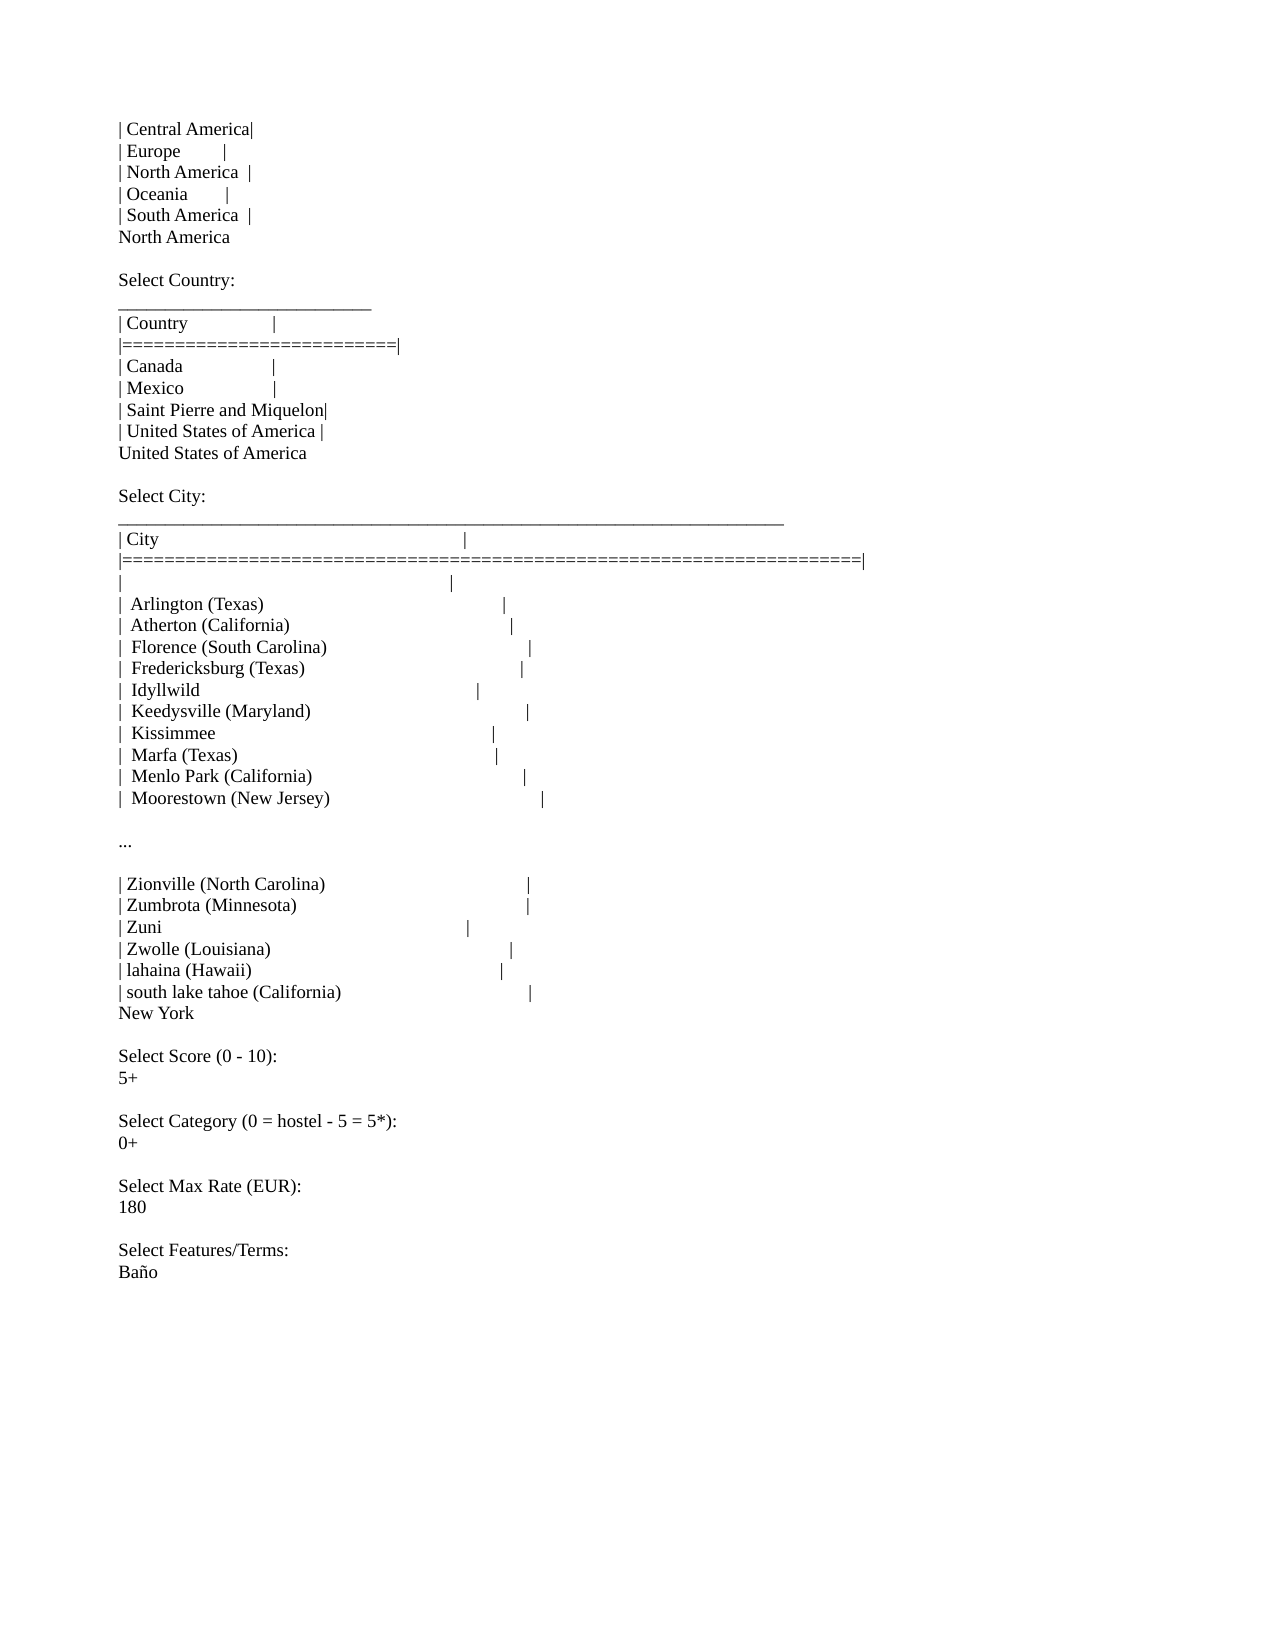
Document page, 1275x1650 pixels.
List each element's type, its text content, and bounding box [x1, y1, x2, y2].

text | Saint Pierre and Miquelon| [118, 398, 1157, 420]
text | Keedysville (Maryland) | [118, 700, 1157, 722]
text | Zionville (North Carolina) | [118, 873, 1157, 894]
text | Atherton (California) | [118, 614, 1157, 636]
text _______________________________________________________________________ [118, 506, 1157, 528]
text | Mexico | [118, 377, 1157, 398]
text | Idyllwild | [118, 679, 1157, 700]
text 0+ [118, 1132, 1157, 1153]
text ___________________________ [118, 291, 1157, 312]
text | Arlington (Texas) | [118, 592, 1157, 614]
text Select Features/Terms: [118, 1239, 1157, 1261]
text | City | [118, 528, 1157, 549]
text | Country | [118, 312, 1157, 334]
text | Europe | [118, 140, 1157, 161]
text | Florence (South Carolina) | [118, 636, 1157, 657]
text | North America | [118, 161, 1157, 183]
text North America [118, 226, 1157, 247]
text Select City: [118, 485, 1157, 506]
text | Central America| [118, 118, 1157, 140]
text | south lake tahoe (California) | [118, 981, 1157, 1002]
text | Marfa (Texas) | [118, 743, 1157, 765]
text | United States of America | [118, 420, 1157, 442]
text Baño [118, 1261, 1157, 1282]
text New York [118, 1002, 1157, 1024]
text | South America | [118, 204, 1157, 226]
text Select Category (0 = hostel - 5 = 5*): [118, 1110, 1157, 1132]
text | Zwolle (Louisiana) | [118, 937, 1157, 959]
text | Zumbrota (Minnesota) | [118, 894, 1157, 916]
text | Fredericksburg (Texas) | [118, 657, 1157, 679]
text | Menlo Park (California) | [118, 765, 1157, 787]
text | Moorestown (New Jersey) | [118, 787, 1157, 808]
text Select Score (0 - 10): [118, 1045, 1157, 1067]
text | Zuni | [118, 916, 1157, 937]
text United States of America [118, 442, 1157, 463]
text | Kissimmee | [118, 722, 1157, 743]
text 5+ [118, 1067, 1157, 1088]
text 180 [118, 1196, 1157, 1218]
text | lahaina (Hawaii) | [118, 959, 1157, 981]
text | Canada | [118, 355, 1157, 377]
text Select Max Rate (EUR): [118, 1175, 1157, 1196]
text |======================================================================| [118, 549, 1157, 571]
text | Oceania | [118, 183, 1157, 204]
text |==========================| [118, 334, 1157, 355]
text | | [118, 571, 1157, 592]
text Select Country: [118, 269, 1157, 291]
text ... [118, 830, 1157, 851]
